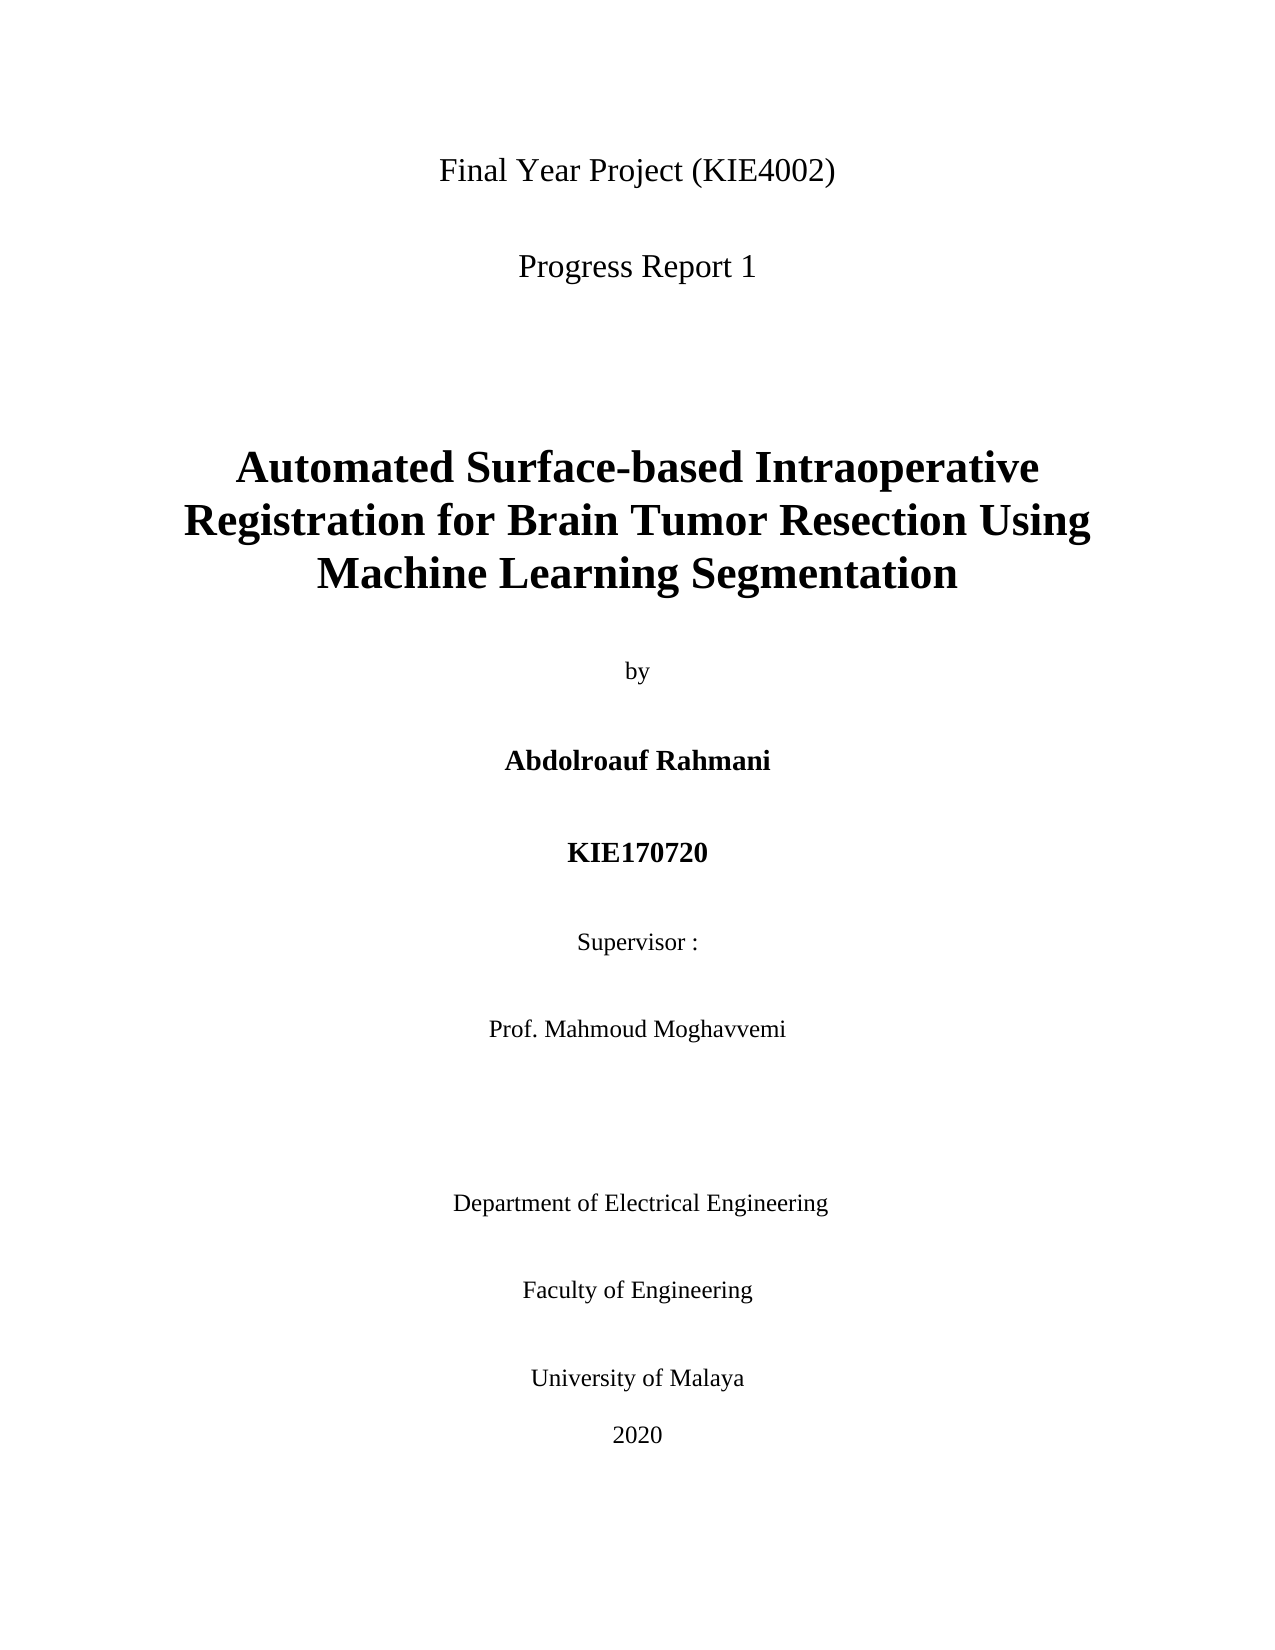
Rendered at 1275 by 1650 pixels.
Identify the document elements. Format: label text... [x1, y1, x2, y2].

text University of Malaya [150, 1363, 1125, 1391]
text Prof. Mahmoud Moghavvemi [150, 1014, 1125, 1043]
text Supervisor : [150, 927, 1125, 956]
text Automated Surface-based Intraoperative Registration for Brain Tumor Resection Using Machine Learning Segmentation [150, 440, 1125, 598]
text Final Year Project (KIE4002) [150, 150, 1125, 188]
text Abdolroauf Rahmani [150, 743, 1125, 777]
text Department of Electrical Engineering [150, 1188, 1125, 1217]
text KIE170720 [150, 835, 1125, 869]
text 2020 [150, 1421, 1125, 1449]
text Faculty of Engineering [150, 1276, 1125, 1304]
text Progress Report 1 [150, 247, 1125, 285]
text by [150, 656, 1125, 685]
